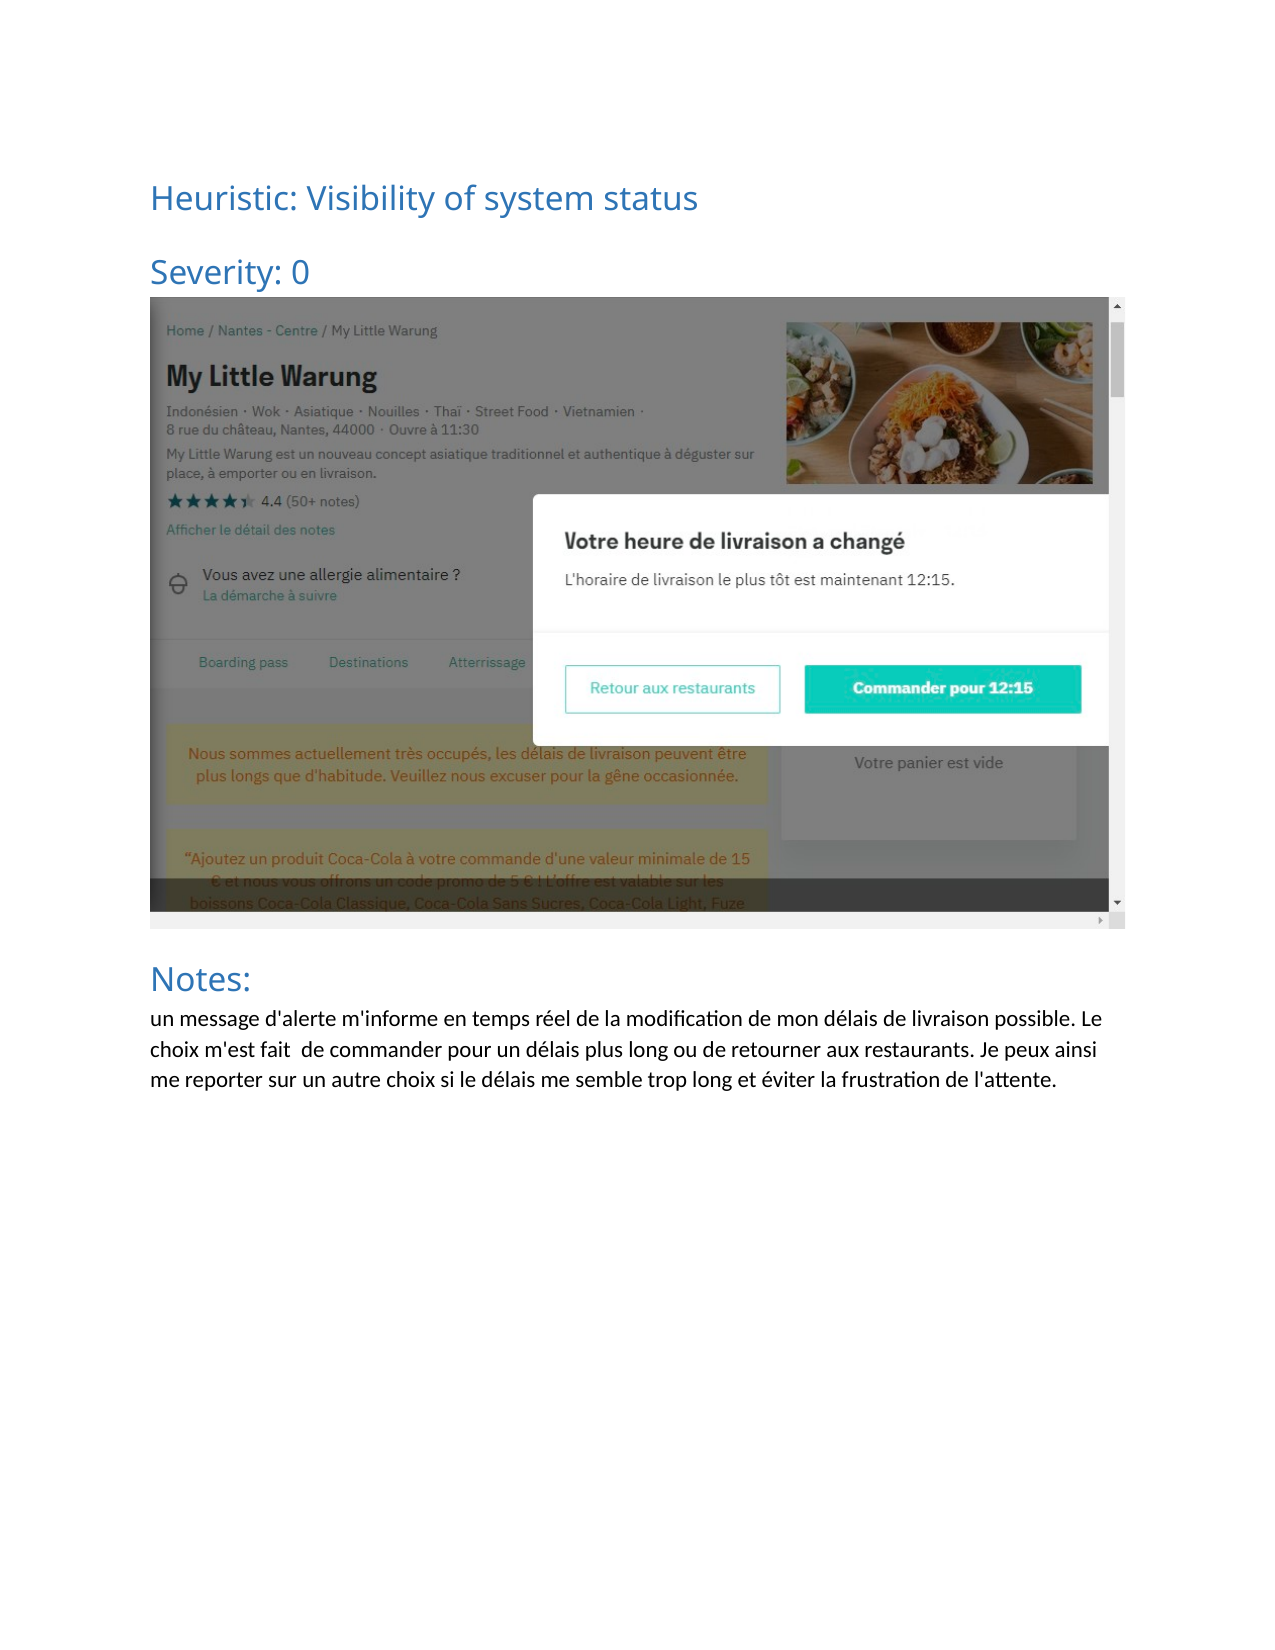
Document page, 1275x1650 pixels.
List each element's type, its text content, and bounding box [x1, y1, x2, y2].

subtitle Heuristic: Visibility of system status [150, 175, 1125, 220]
text un message d'alerte m'informe en temps réel de la modification de mon délais de livraison possible. Le choix m'est fait de commander pour un délais plus long ou de retourner aux restaurants. Je peux ainsi me reporter sur un autre choix si le délais me semble trop long et éviter la frustration de l'attente. [150, 1004, 1125, 1093]
subtitle Severity: 0 [150, 249, 1125, 294]
picture [150, 297, 1125, 929]
subtitle Notes: [150, 956, 1125, 1001]
